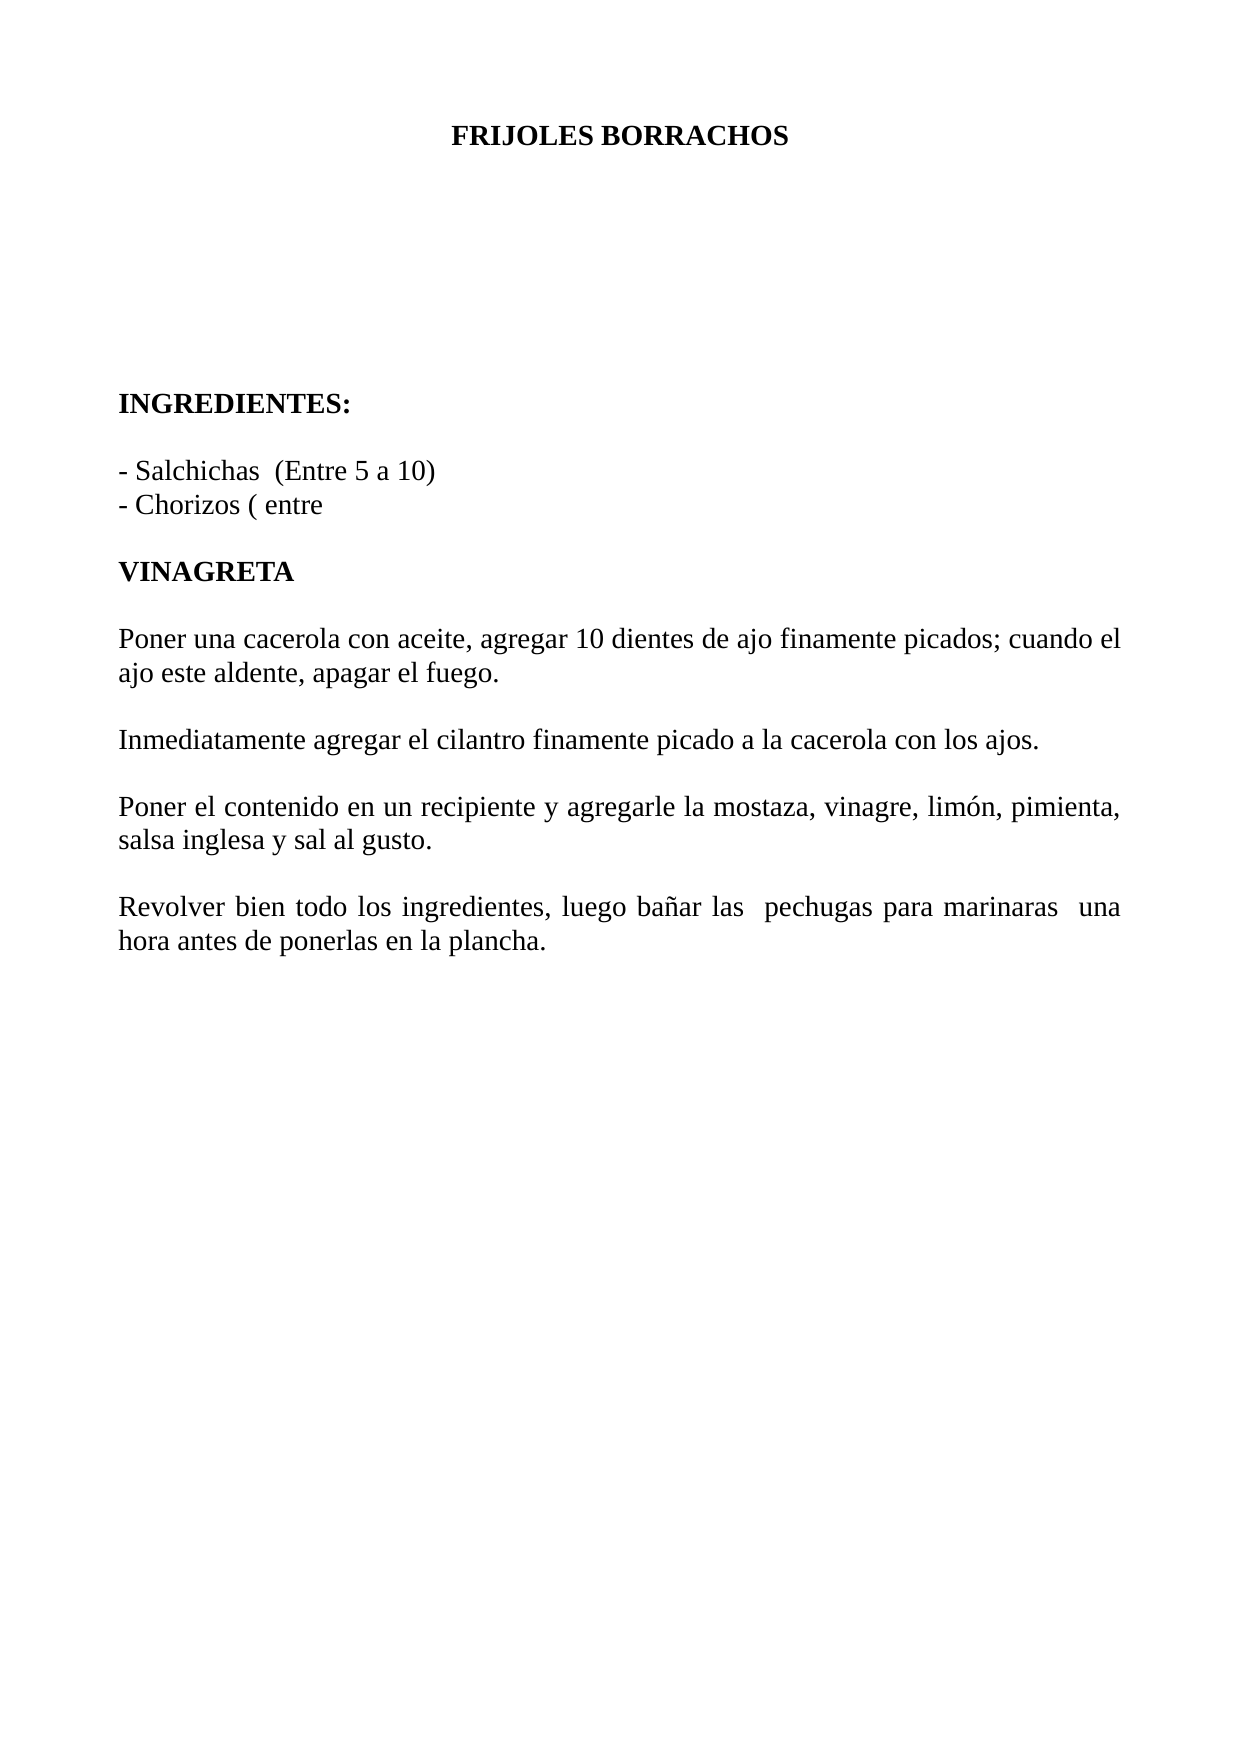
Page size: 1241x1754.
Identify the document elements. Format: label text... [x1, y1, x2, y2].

text Poner el contenido en un recipiente y agregarle la mostaza, vinagre, limón, pimienta, salsa inglesa y sal al gusto. [118, 789, 1122, 856]
text Inmediatamente agregar el cilantro finamente picado a la cacerola con los ajos. [118, 722, 1122, 755]
text - Chorizos ( entre [118, 487, 1122, 521]
text VINAGRETA [118, 554, 1122, 588]
text FRIJOLES BORRACHOS [118, 118, 1122, 152]
text - Salchichas (Entre 5 a 10) [118, 453, 1122, 487]
text Poner una cacerola con aceite, agregar 10 dientes de ajo finamente picados; cuando el ajo este aldente, apagar el fuego. [118, 621, 1122, 688]
text INGREDIENTES: [118, 386, 1122, 420]
text Revolver bien todo los ingredientes, luego bañar las pechugas para marinaras una hora antes de ponerlas en la plancha. [118, 889, 1122, 957]
